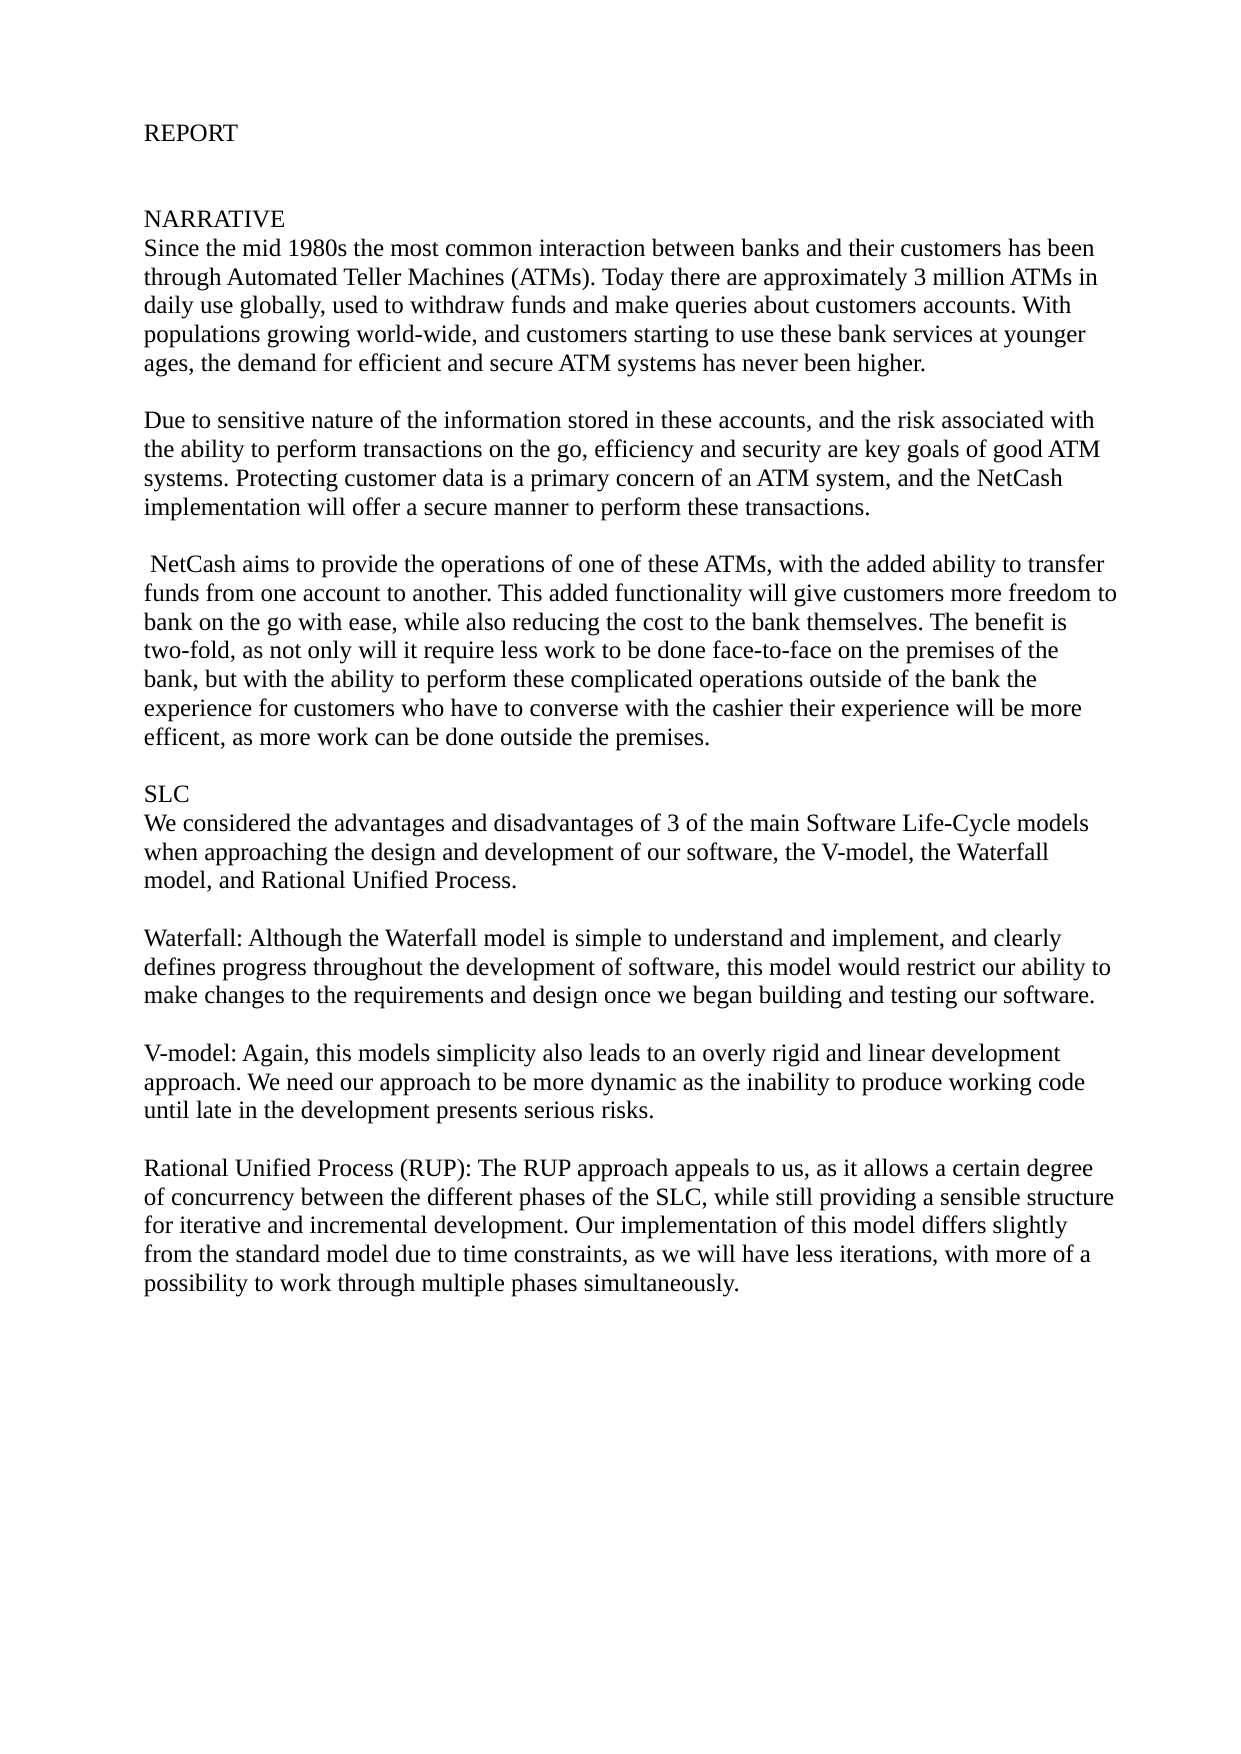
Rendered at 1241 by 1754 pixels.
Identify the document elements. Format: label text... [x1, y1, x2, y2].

text Rational Unified Process (RUP): The RUP approach appeals to us, as it allows a certain degree of concurrency between the different phases of the SLC, while still providing a sensible structure for iterative and incremental development. Our implementation of this model differs slightly from the standard model due to time constraints, as we will have less iterations, with more of a possibility to work through multiple phases simultaneously. [144, 1153, 1119, 1297]
text Due to sensitive nature of the information stored in these accounts, and the risk associated with the ability to perform transactions on the go, efficiency and security are key goals of good ATM systems. Protecting customer data is a primary concern of an ATM system, and the NetCash implementation will offer a secure manner to perform these transactions. [144, 406, 1119, 521]
text REPORT [144, 118, 1119, 147]
text SLC [144, 779, 1119, 808]
text NetCash aims to provide the operations of one of these ATMs, with the added ability to transfer funds from one account to another. This added functionality will give customers more freedom to bank on the go with ease, while also reducing the cost to the bank themselves. The benefit is two-fold, as not only will it require less work to be done face-to-face on the premises of the bank, but with the ability to perform these complicated operations outside of the bank the experience for customers who have to converse with the cashier their experience will be more efficent, as more work can be done outside the premises. [144, 549, 1119, 751]
text Waterfall: Although the Waterfall model is simple to understand and implement, and clearly defines progress throughout the development of software, this model would restrict our ability to make changes to the requirements and design once we began building and testing our software. [144, 923, 1119, 1009]
text NARRATIVE [144, 204, 1119, 233]
text We considered the advantages and disadvantages of 3 of the main Software Life-Cycle models when approaching the design and development of our software, the V-model, the Waterfall model, and Rational Unified Process. [144, 808, 1119, 894]
text Since the mid 1980s the most common interaction between banks and their customers has been through Automated Teller Machines (ATMs). Today there are approximately 3 million ATMs in daily use globally, used to withdraw funds and make queries about customers accounts. With populations growing world-wide, and customers starting to use these bank services at younger ages, the demand for efficient and secure ATM systems has never been higher. [144, 233, 1119, 377]
text V-model: Again, this models simplicity also leads to an overly rigid and linear development approach. We need our approach to be more dynamic as the inability to produce working code until late in the development presents serious risks. [144, 1038, 1119, 1124]
